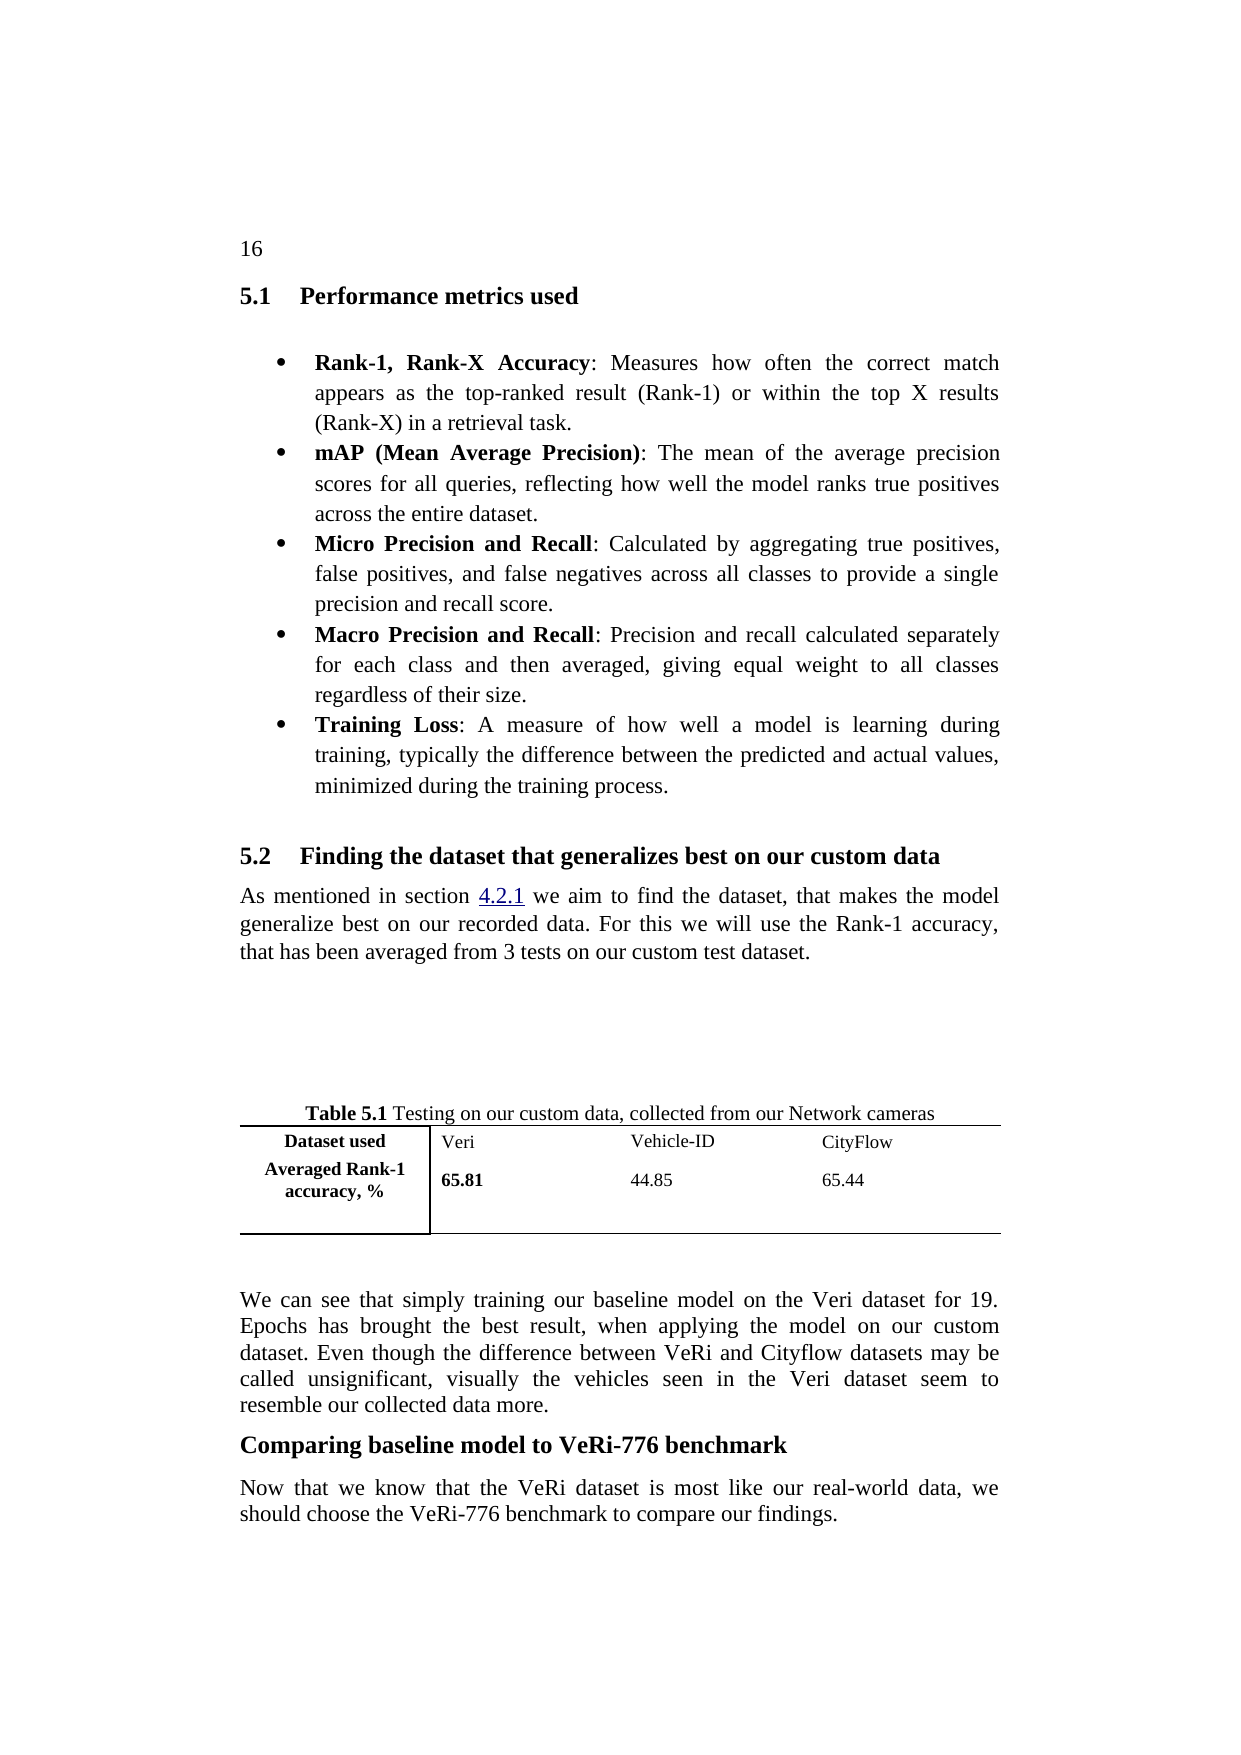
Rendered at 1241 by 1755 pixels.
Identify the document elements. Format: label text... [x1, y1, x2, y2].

list Micro Precision and Recall: Calculated by aggregating true positives, false positives, and false negatives across all classes to provide a single precision and recall score. [277, 530, 1001, 617]
text As mentioned in section 4.2.1 we aim to find the dataset, that makes the model generalize best on our recorded data. For this we will use the Rank-1 accuracy, that has been averaged from 3 tests on our custom test dataset. [239, 882, 1001, 965]
subtitle Performance metrics used [239, 281, 1001, 310]
text Now that we know that the VeRi dataset is most like our real-world data, we should choose the VeRi-776 benchmark to compare our findings. [239, 1473, 1001, 1526]
table_cell Averaged Rank-1 accuracy, % [240, 1158, 429, 1201]
table_header CityFlow [811, 1126, 1001, 1156]
table_header Vehicle-ID [619, 1126, 811, 1156]
list Macro Precision and Recall: Precision and recall calculated separately for each class and then averaged, giving equal weight to all classes regardless of their size. [277, 621, 1001, 707]
list Training Loss: A measure of how well a model is learning during training, typically the difference between the predicted and actual values, minimized during the training process. [277, 711, 1001, 798]
table_header Dataset used [240, 1127, 429, 1156]
table_cell [619, 1201, 811, 1233]
table_cell 65.44 [811, 1158, 1001, 1201]
table_header Veri [431, 1126, 619, 1156]
text Table 5.1 Testing on our custom data, collected from our Network cameras [239, 1101, 1001, 1125]
table_cell 65.81 [431, 1158, 619, 1201]
table_cell [240, 1204, 429, 1233]
text We can see that simply training our baseline model on the Veri dataset for 19. Epochs has brought the best result, when applying the model on our custom dataset. Even though the difference between VeRi and Cityflow datasets may be called unsignificant, visually the vehicles seen in the Veri dataset seem to resemble our collected data more. [239, 1286, 1001, 1418]
subtitle Comparing baseline model to VeRi-776 benchmark [239, 1430, 1001, 1459]
table_cell [811, 1201, 1001, 1233]
list Rank-1, Rank-X Accuracy: Measures how often the correct match appears as the top-ranked result (Rank-1) or within the top X results (Rank-X) in a retrieval task. [277, 349, 1001, 436]
table_cell [431, 1201, 619, 1233]
subtitle Finding the dataset that generalizes best on our custom data [239, 841, 1001, 869]
list mAP (Mean Average Precision): The mean of the average precision scores for all queries, reflecting how well the model ranks true positives across the entire dataset. [277, 439, 1001, 526]
table_cell 44.85 [619, 1158, 811, 1201]
